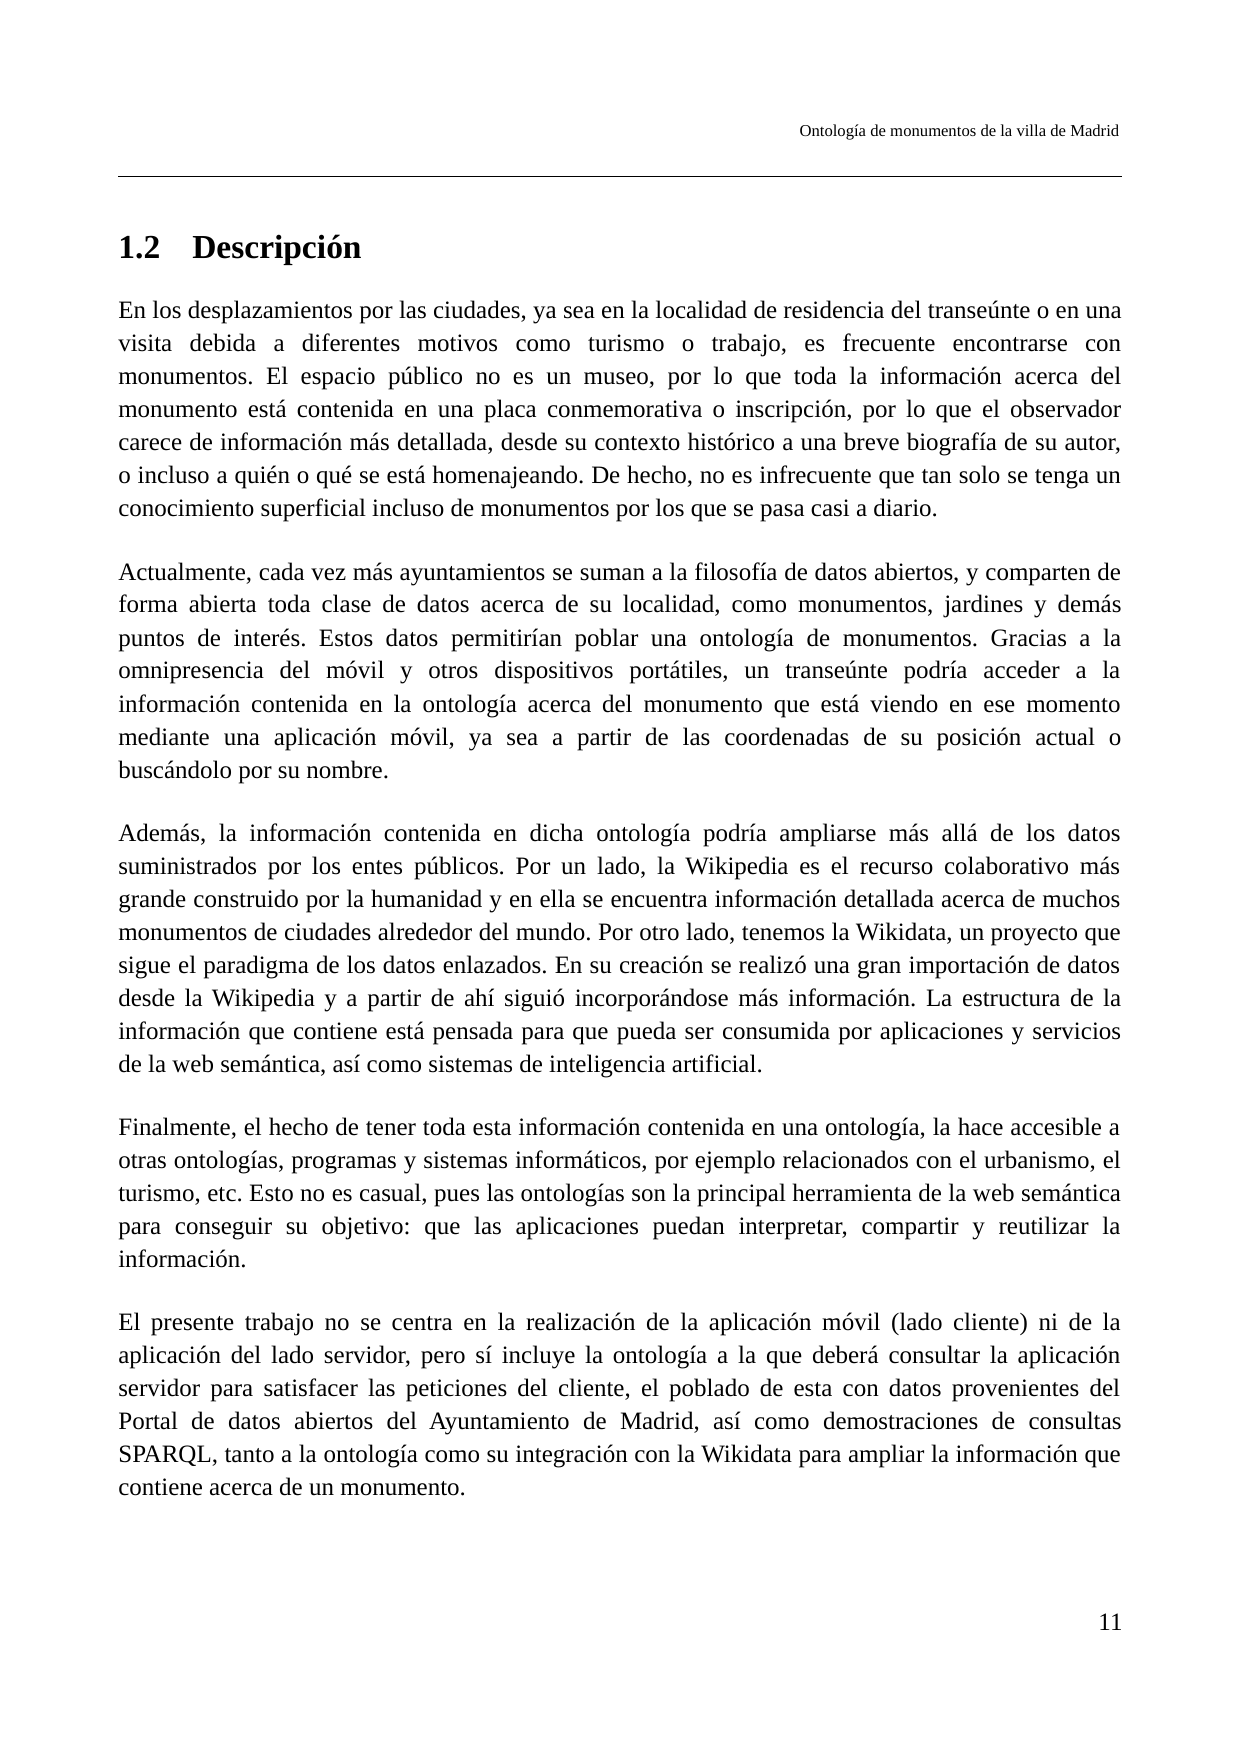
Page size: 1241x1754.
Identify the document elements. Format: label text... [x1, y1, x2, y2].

text En los desplazamientos por las ciudades, ya sea en la localidad de residencia del transeúnte o en una visita debida a diferentes motivos como turismo o trabajo, es frecuente encontrarse con monumentos. El espacio público no es un museo, por lo que toda la información acerca del monumento está contenida en una placa conmemorativa o inscripción, por lo que el observador carece de información más detallada, desde su contexto histórico a una breve biografía de su autor, o incluso a quién o qué se está homenajeando. De hecho, no es infrecuente que tan solo se tenga un conocimiento superficial incluso de monumentos por los que se pasa casi a diario. [118, 295, 1122, 522]
text Actualmente, cada vez más ayuntamientos se suman a la filosofía de datos abiertos, y comparten de forma abierta toda clase de datos acerca de su localidad, como monumentos, jardines y demás puntos de interés. Estos datos permitirían poblar una ontología de monumentos. Gracias a la omnipresencia del móvil y otros dispositivos portátiles, un transeúnte podría acceder a la información contenida en la ontología acerca del monumento que está viendo en ese momento mediante una aplicación móvil, ya sea a partir de las coordenadas de su posición actual o buscándolo por su nombre. [118, 557, 1122, 783]
text El presente trabajo no se centra en la realización de la aplicación móvil (lado cliente) ni de la aplicación del lado servidor, pero sí incluye la ontología a la que deberá consultar la aplicación servidor para satisfacer las peticiones del cliente, el poblado de esta con datos provenientes del Portal de datos abiertos del Ayuntamiento de Madrid, así como demostraciones de consultas SPARQL, tanto a la ontología como su integración con la Wikidata para ampliar la información que contiene acerca de un monumento. [118, 1307, 1122, 1501]
subtitle Descripción [118, 227, 1122, 265]
text Además, la información contenida en dicha ontología podría ampliarse más allá de los datos suministrados por los entes públicos. Por un lado, la Wikipedia es el recurso colaborativo más grande construido por la humanidad y en ella se encuentra información detallada acerca de muchos monumentos de ciudades alrededor del mundo. Por otro lado, tenemos la Wikidata, un proyecto que sigue el paradigma de los datos enlazados. En su creación se realizó una gran importación de datos desde la Wikipedia y a partir de ahí siguió incorporándose más información. La estructura de la información que contiene está pensada para que pueda ser consumida por aplicaciones y servicios de la web semántica, así como sistemas de inteligencia artificial. [118, 818, 1122, 1078]
text Finalmente, el hecho de tener toda esta información contenida en una ontología, la hace accesible a otras ontologías, programas y sistemas informáticos, por ejemplo relacionados con el urbanismo, el turismo, etc. Esto no es casual, pues las ontologías son la principal herramienta de la web semántica para conseguir su objetivo: que las aplicaciones puedan interpretar, compartir y reutilizar la información. [118, 1112, 1122, 1273]
